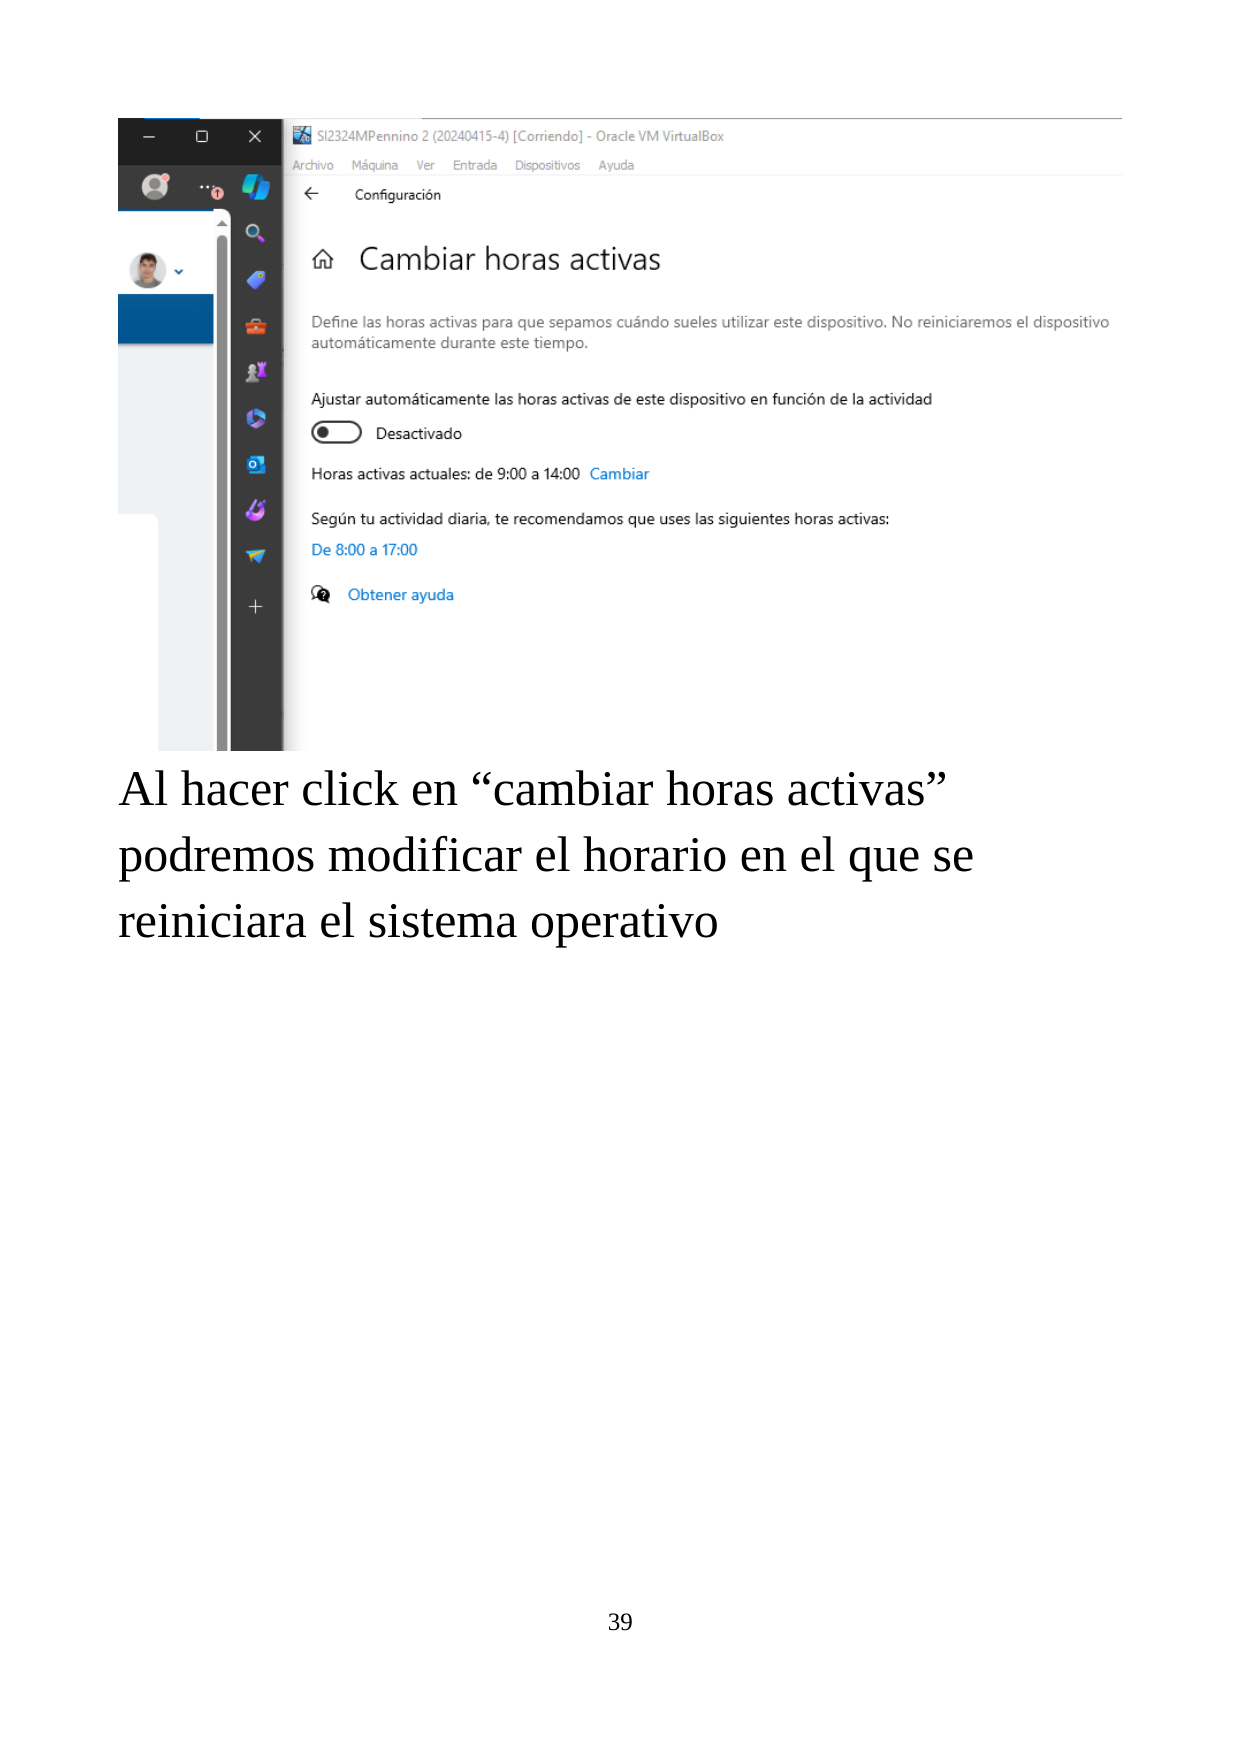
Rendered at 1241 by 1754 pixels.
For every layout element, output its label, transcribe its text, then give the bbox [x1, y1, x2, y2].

picture [118, 118, 1123, 751]
text Al hacer click en “cambiar horas activas” podremos modificar el horario en el que se reiniciara el sistema operativo [118, 751, 1122, 949]
